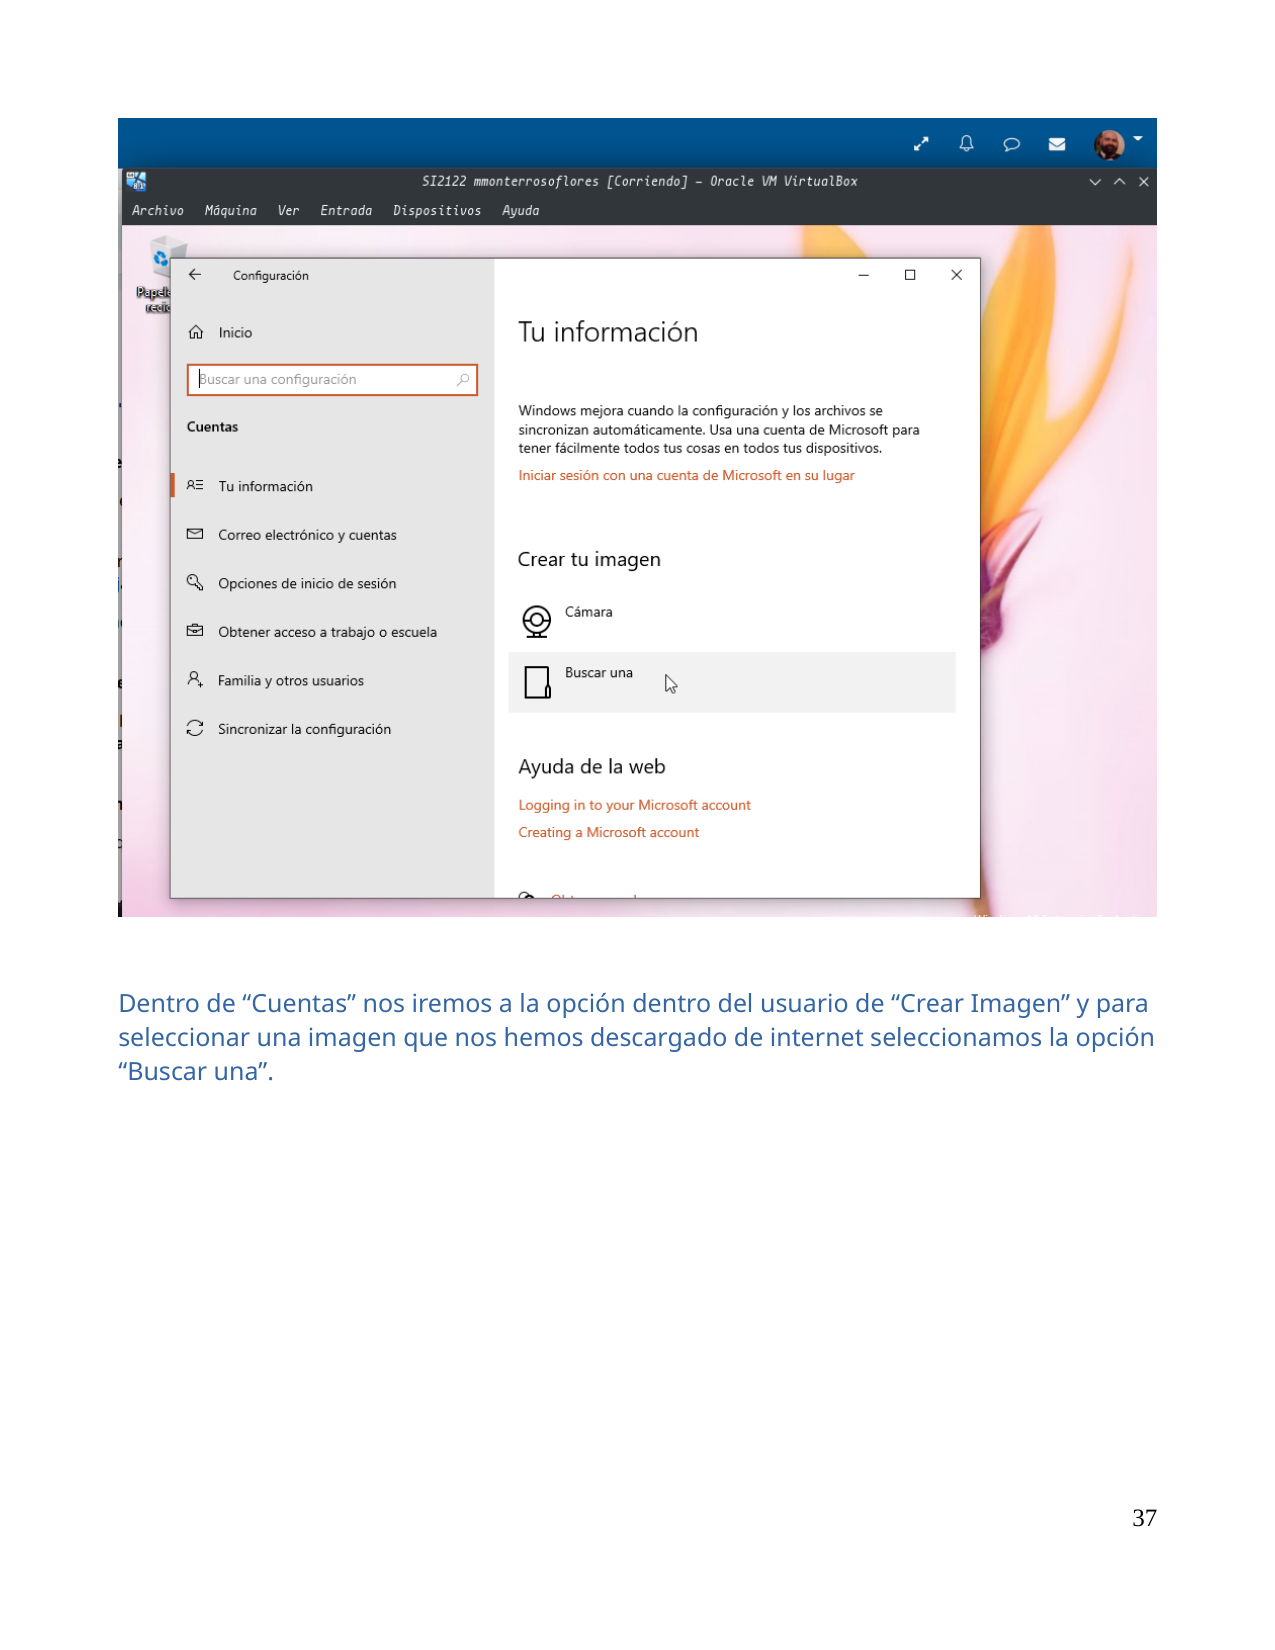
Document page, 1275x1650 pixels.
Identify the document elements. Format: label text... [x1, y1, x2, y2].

text Dentro de “Cuentas” nos iremos a la opción dentro del usuario de “Crear Imagen” y para seleccionar una imagen que nos hemos descargado de internet seleccionamos la opción “Buscar una”. [118, 985, 1157, 1087]
table_header [118, 917, 1157, 951]
picture [118, 118, 1157, 917]
